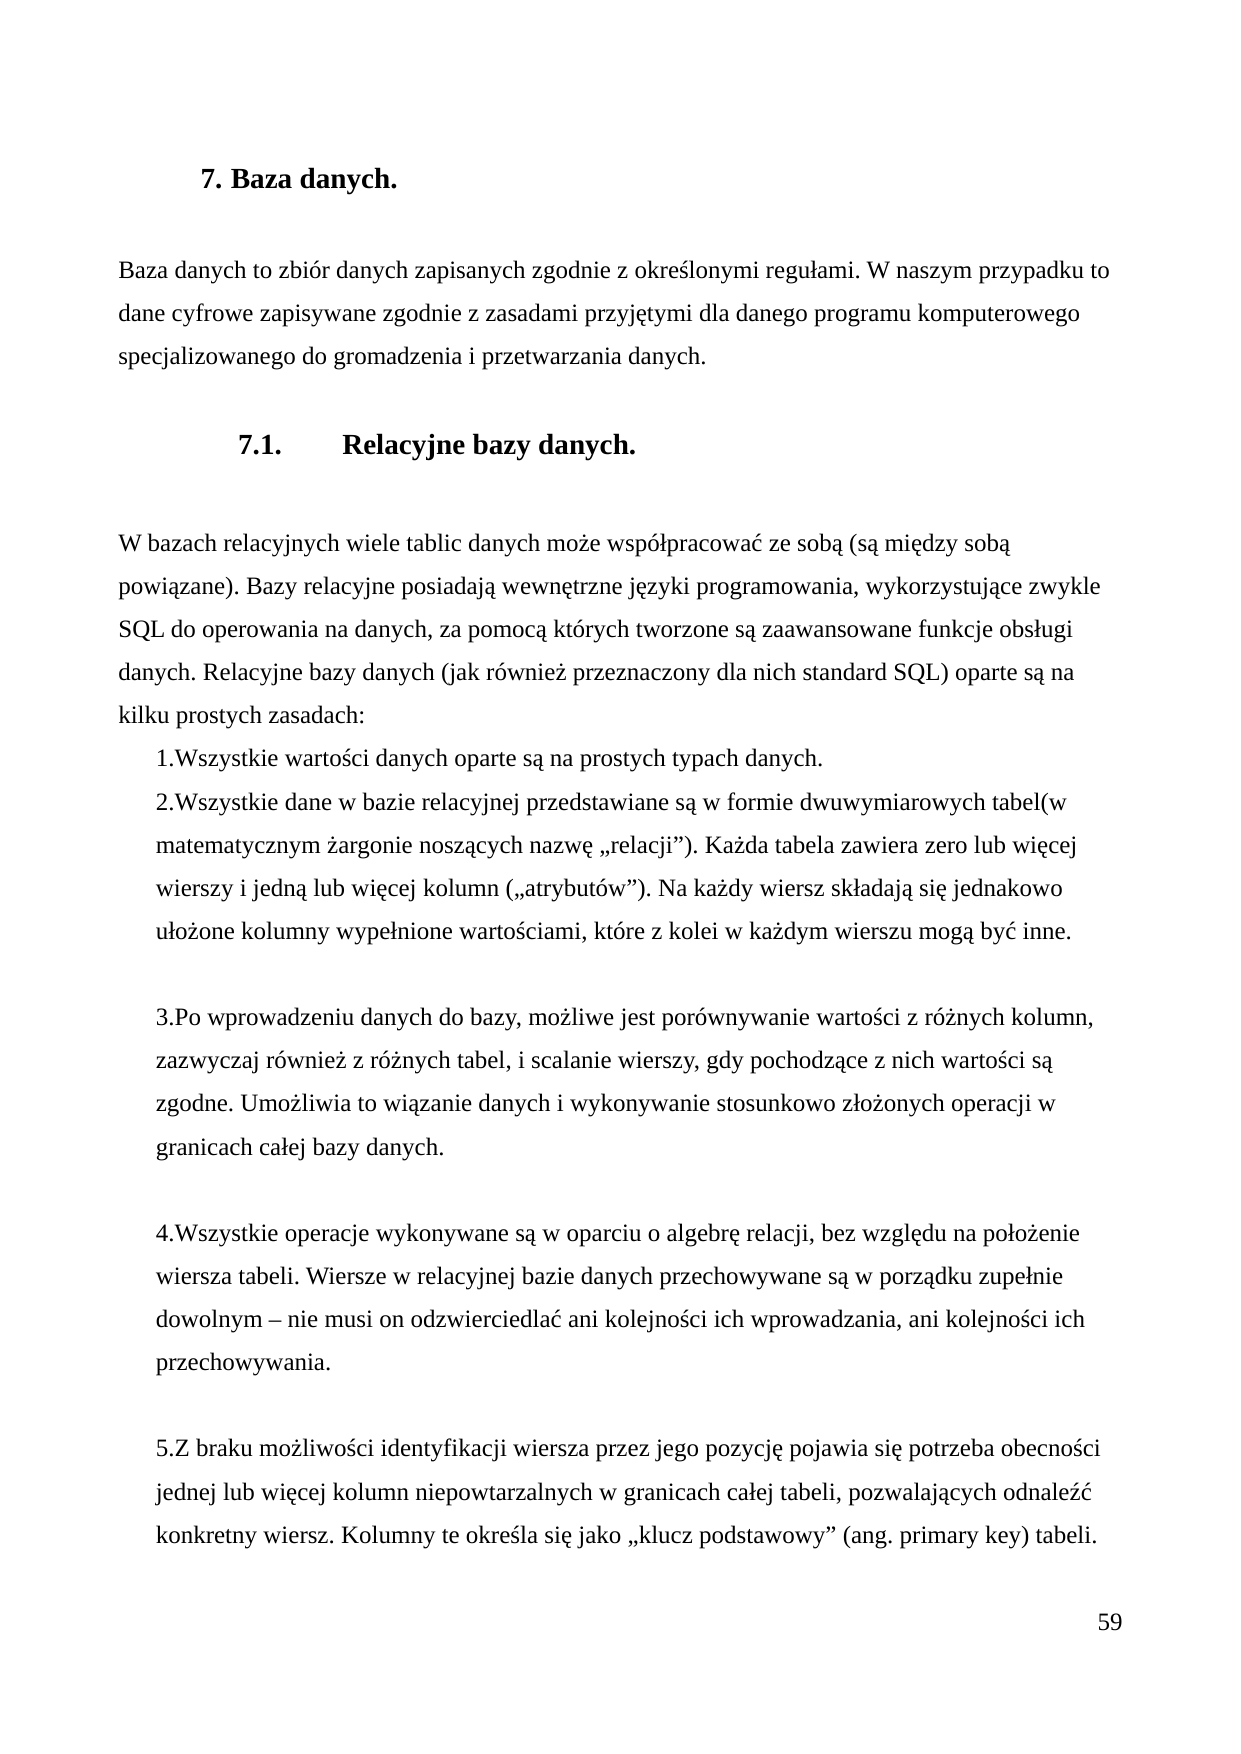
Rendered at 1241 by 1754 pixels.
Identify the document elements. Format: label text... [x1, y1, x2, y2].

list Z braku możliwości identyfikacji wiersza przez jego pozycję pojawia się potrzeba obecności jednej lub więcej kolumn niepowtarzalnych w granicach całej tabeli, pozwalających odnaleźć konkretny wiersz. Kolumny te określa się jako „klucz podstawowy” (ang. primary key) tabeli. [118, 1433, 1122, 1548]
list Po wprowadzeniu danych do bazy, możliwe jest porównywanie wartości z różnych kolumn, zazwyczaj również z różnych tabel, i scalanie wierszy, gdy pochodzące z nich wartości są zgodne. Umożliwia to wiązanie danych i wykonywanie stosunkowo złożonych operacji w granicach całej bazy danych. [118, 1002, 1122, 1160]
text Baza danych to zbiór danych zapisanych zgodnie z określonymi regułami. W naszym przypadku to dane cyfrowe zapisywane zgodnie z zasadami przyjętymi dla danego programu komputerowego specjalizowanego do gromadzenia i przetwarzania danych. [118, 255, 1122, 370]
list Wszystkie dane w bazie relacyjnej przedstawiane są w formie dwuwymiarowych tabel(w matematycznym żargonie noszących nazwę „relacji”). Każda tabela zawiera zero lub więcej wierszy i jedną lub więcej kolumn („atrybutów”). Na każdy wiersz składają się jednakowo ułożone kolumny wypełnione wartościami, które z kolei w każdym wierszu mogą być inne. [118, 787, 1122, 945]
list Wszystkie wartości danych oparte są na prostych typach danych. [118, 743, 1122, 772]
list Relacyjne bazy danych. [231, 427, 1122, 461]
list Baza danych. [193, 161, 1122, 195]
list Wszystkie operacje wykonywane są w oparciu o algebrę relacji, bez względu na położenie wiersza tabeli. Wiersze w relacyjnej bazie danych przechowywane są w porządku zupełnie dowolnym – nie musi on odzwierciedlać ani kolejności ich wprowadzania, ani kolejności ich przechowywania. [118, 1218, 1122, 1376]
text W bazach relacyjnych wiele tablic danych może współpracować ze sobą (są między sobą powiązane). Bazy relacyjne posiadają wewnętrzne języki programowania, wykorzystujące zwykle SQL do operowania na danych, za pomocą których tworzone są zaawansowane funkcje obsługi danych. Relacyjne bazy danych (jak również przeznaczony dla nich standard SQL) oparte są na kilku prostych zasadach: [118, 528, 1122, 729]
